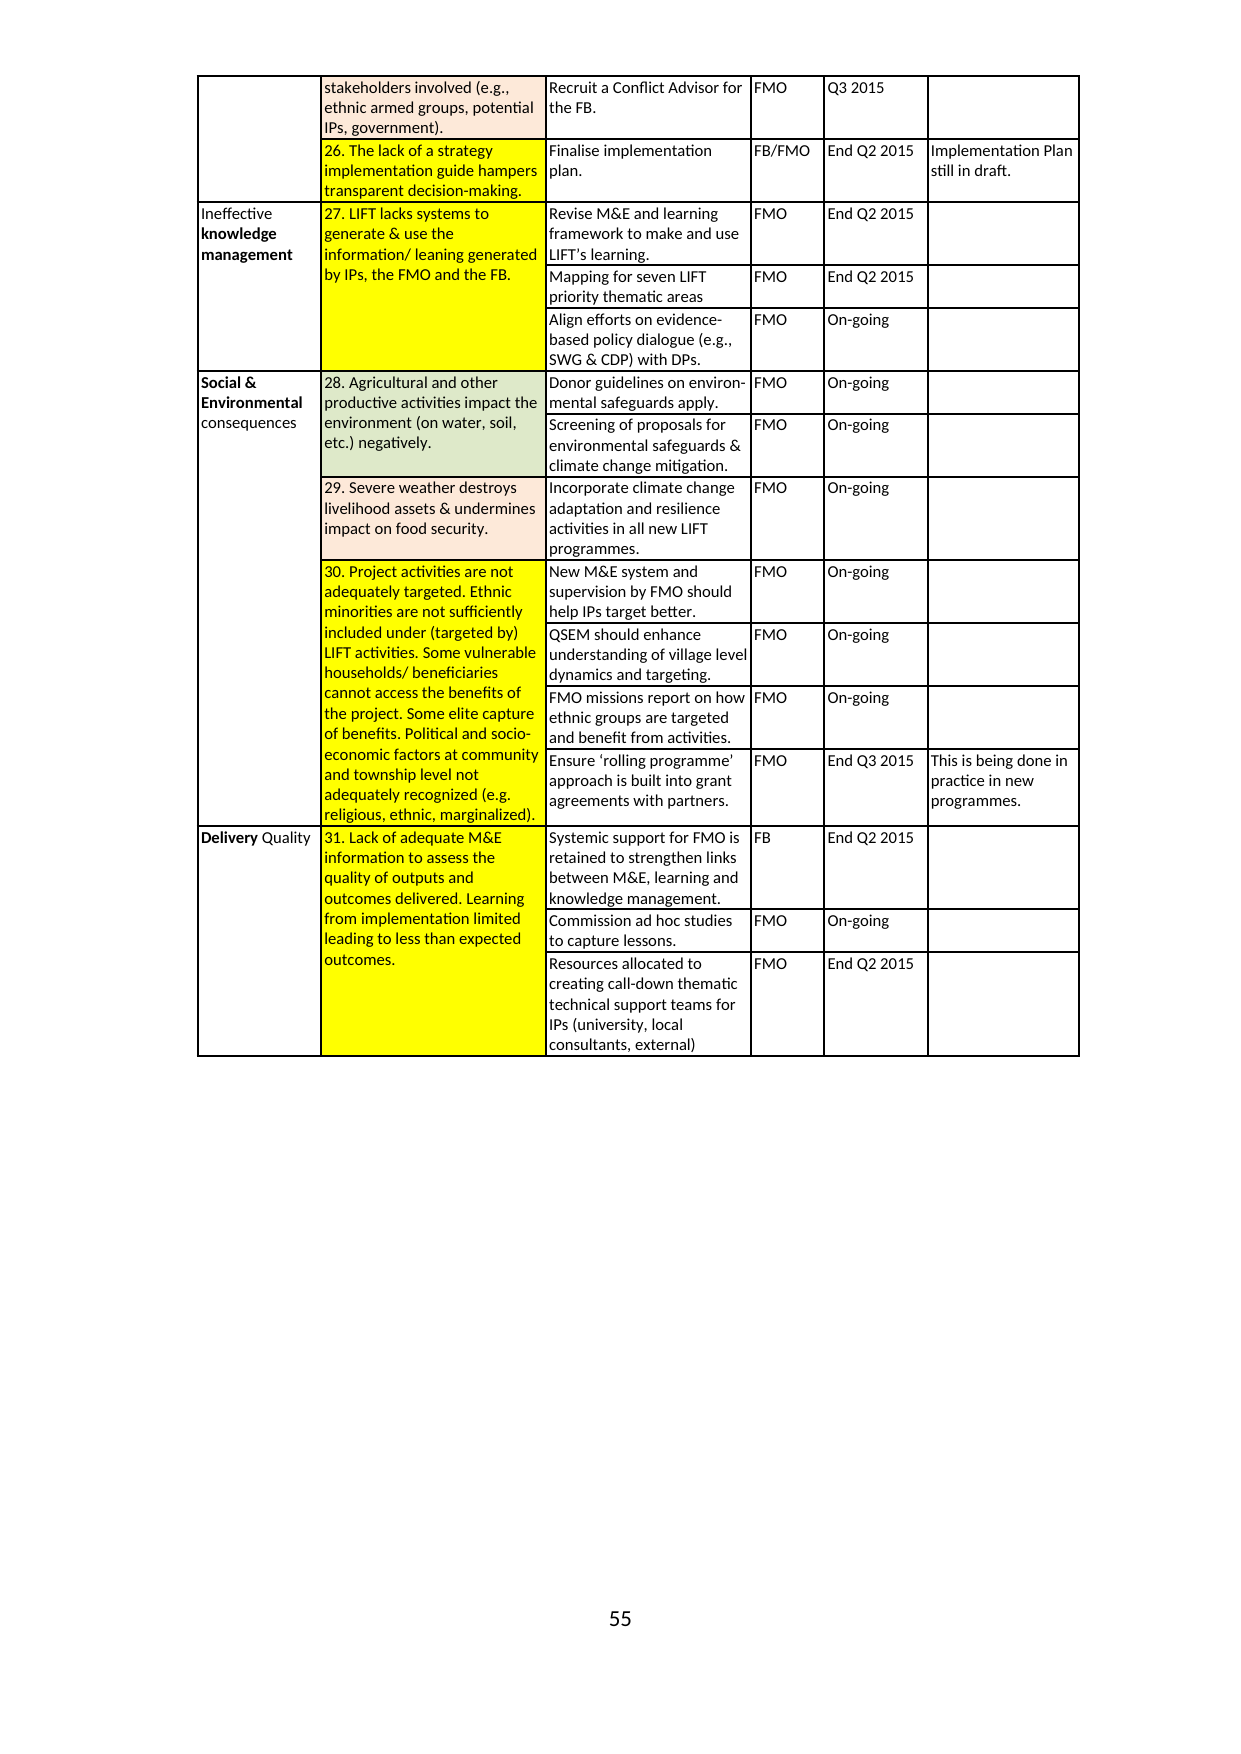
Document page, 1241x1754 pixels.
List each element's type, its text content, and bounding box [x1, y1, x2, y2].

table_cell [188, 622, 197, 685]
table_cell This is being done in practice in new programmes. [929, 750, 1078, 825]
table_cell FMO [752, 750, 823, 825]
table_cell Donor guidelines on environ-mental safeguards apply. [547, 372, 750, 412]
table_cell [188, 264, 197, 307]
table_cell [188, 825, 197, 908]
table_cell End Q2 2015 [825, 827, 927, 908]
table_cell 28. Agricultural and other productive activities impact the environment (on water, soil, etc.) negatively. [322, 372, 545, 476]
table_cell FB/FMO [752, 140, 823, 201]
table_cell FB [752, 827, 823, 908]
table_cell 30. Project activities are not adequately targeted. Ethnic minorities are not sufficiently included under (targeted by) LIFT activities. Some vulnerable households/ beneficiaries cannot access the benefits of the project. Some elite capture of benefits. Political and socio-economic factors at community and township level not adequately recognized (e.g. religious, ethnic, marginalized). [322, 561, 545, 825]
table_cell On-going [825, 478, 927, 559]
table_cell Ensure ‘rolling programme’ approach is built into grant agreements with partners. [547, 750, 750, 825]
table_cell [929, 478, 1078, 559]
table_cell 27. LIFT lacks systems to generate & use the information/ leaning generated by IPs, the FMO and the FB. [322, 203, 545, 370]
table_cell End Q2 2015 [825, 953, 927, 1055]
table_cell Recruit a Conflict Advisor for the FB. [547, 77, 750, 138]
table_cell End Q2 2015 [825, 140, 927, 201]
table_cell Finalise implementation plan. [547, 140, 750, 201]
table_cell On-going [825, 561, 927, 622]
table_cell [188, 748, 197, 825]
table_cell [929, 203, 1078, 264]
table_cell Q3 2015 [825, 77, 927, 138]
table_cell [188, 476, 197, 559]
table_cell [929, 827, 1078, 908]
table_cell On-going [825, 910, 927, 951]
table_cell QSEM should enhance understanding of village level dynamics and targeting. [547, 624, 750, 685]
table_cell 31. Lack of adequate M&E information to assess the quality of outputs and outcomes delivered. Learning from implementation limited leading to less than expected outcomes. [322, 827, 545, 1055]
table_cell FMO missions report on how ethnic groups are targeted and benefit from activities. [547, 687, 750, 748]
table_cell [188, 201, 197, 264]
table_cell End Q2 2015 [825, 266, 927, 307]
table_cell FMO [752, 478, 823, 559]
table_cell 26. The lack of a strategy implementation guide hampers transparent decision-making. [322, 140, 545, 201]
table_cell FMO [752, 687, 823, 748]
table_cell [929, 624, 1078, 685]
table_cell [929, 77, 1078, 138]
table_cell [929, 415, 1078, 476]
table_cell [929, 372, 1078, 412]
table_cell FMO [752, 266, 823, 307]
table_cell FMO [752, 910, 823, 951]
table_cell Implementation Plan still in draft. [929, 140, 1078, 201]
table_cell [188, 138, 197, 201]
table_cell Screening of proposals for environmental safeguards & climate change mitigation. [547, 415, 750, 476]
table_cell FMO [752, 203, 823, 264]
table_cell Systemic support for FMO is retained to strengthen links between M&E, learning and knowledge management. [547, 827, 750, 908]
table_cell On-going [825, 415, 927, 476]
table_cell FMO [752, 953, 823, 1055]
table_cell Commission ad hoc studies to capture lessons. [547, 910, 750, 951]
table_cell FMO [752, 624, 823, 685]
table_cell On-going [825, 372, 927, 412]
table_cell FMO [752, 561, 823, 622]
table_cell [929, 953, 1078, 1055]
table_cell 29. Severe weather destroys livelihood assets & undermines impact on food security. [322, 478, 545, 559]
table_cell [199, 77, 320, 201]
table_cell Delivery Quality [199, 827, 320, 1055]
table_cell On-going [825, 309, 927, 370]
table_cell [929, 561, 1078, 622]
table_cell [188, 685, 197, 748]
table_cell Revise M&E and learning framework to make and use LIFT’s learning. [547, 203, 750, 264]
table_cell FMO [752, 309, 823, 370]
table_cell End Q2 2015 [825, 203, 927, 264]
table_cell On-going [825, 624, 927, 685]
table_cell [929, 687, 1078, 748]
table_cell [188, 413, 197, 476]
table_cell stakeholders involved (e.g., ethnic armed groups, potential IPs, government). [322, 77, 545, 138]
table_cell FMO [752, 415, 823, 476]
table_cell New M&E system and supervision by FMO should help IPs target better. [547, 561, 750, 622]
table_cell [188, 370, 197, 412]
table_cell FMO [752, 372, 823, 412]
table_cell Incorporate climate change adaptation and resilience activities in all new LIFT programmes. [547, 478, 750, 559]
table_cell Mapping for seven LIFT priority thematic areas [547, 266, 750, 307]
table_cell [188, 75, 197, 138]
table_cell Resources allocated to creating call-down thematic technical support teams for IPs (university, local consultants, external) [547, 953, 750, 1055]
table_cell [188, 908, 197, 951]
table_cell [929, 266, 1078, 307]
table_cell [188, 559, 197, 622]
table_cell Align efforts on evidence-based policy dialogue (e.g., SWG & CDP) with DPs. [547, 309, 750, 370]
table_cell Social & Environmental consequences [199, 372, 320, 825]
table_cell FMO [752, 77, 823, 138]
table_cell End Q3 2015 [825, 750, 927, 825]
table_cell [188, 951, 197, 1055]
table_cell [929, 910, 1078, 951]
table_cell Ineffective knowledge management [199, 203, 320, 370]
table_cell [929, 309, 1078, 370]
table_cell On-going [825, 687, 927, 748]
table_cell [188, 307, 197, 370]
